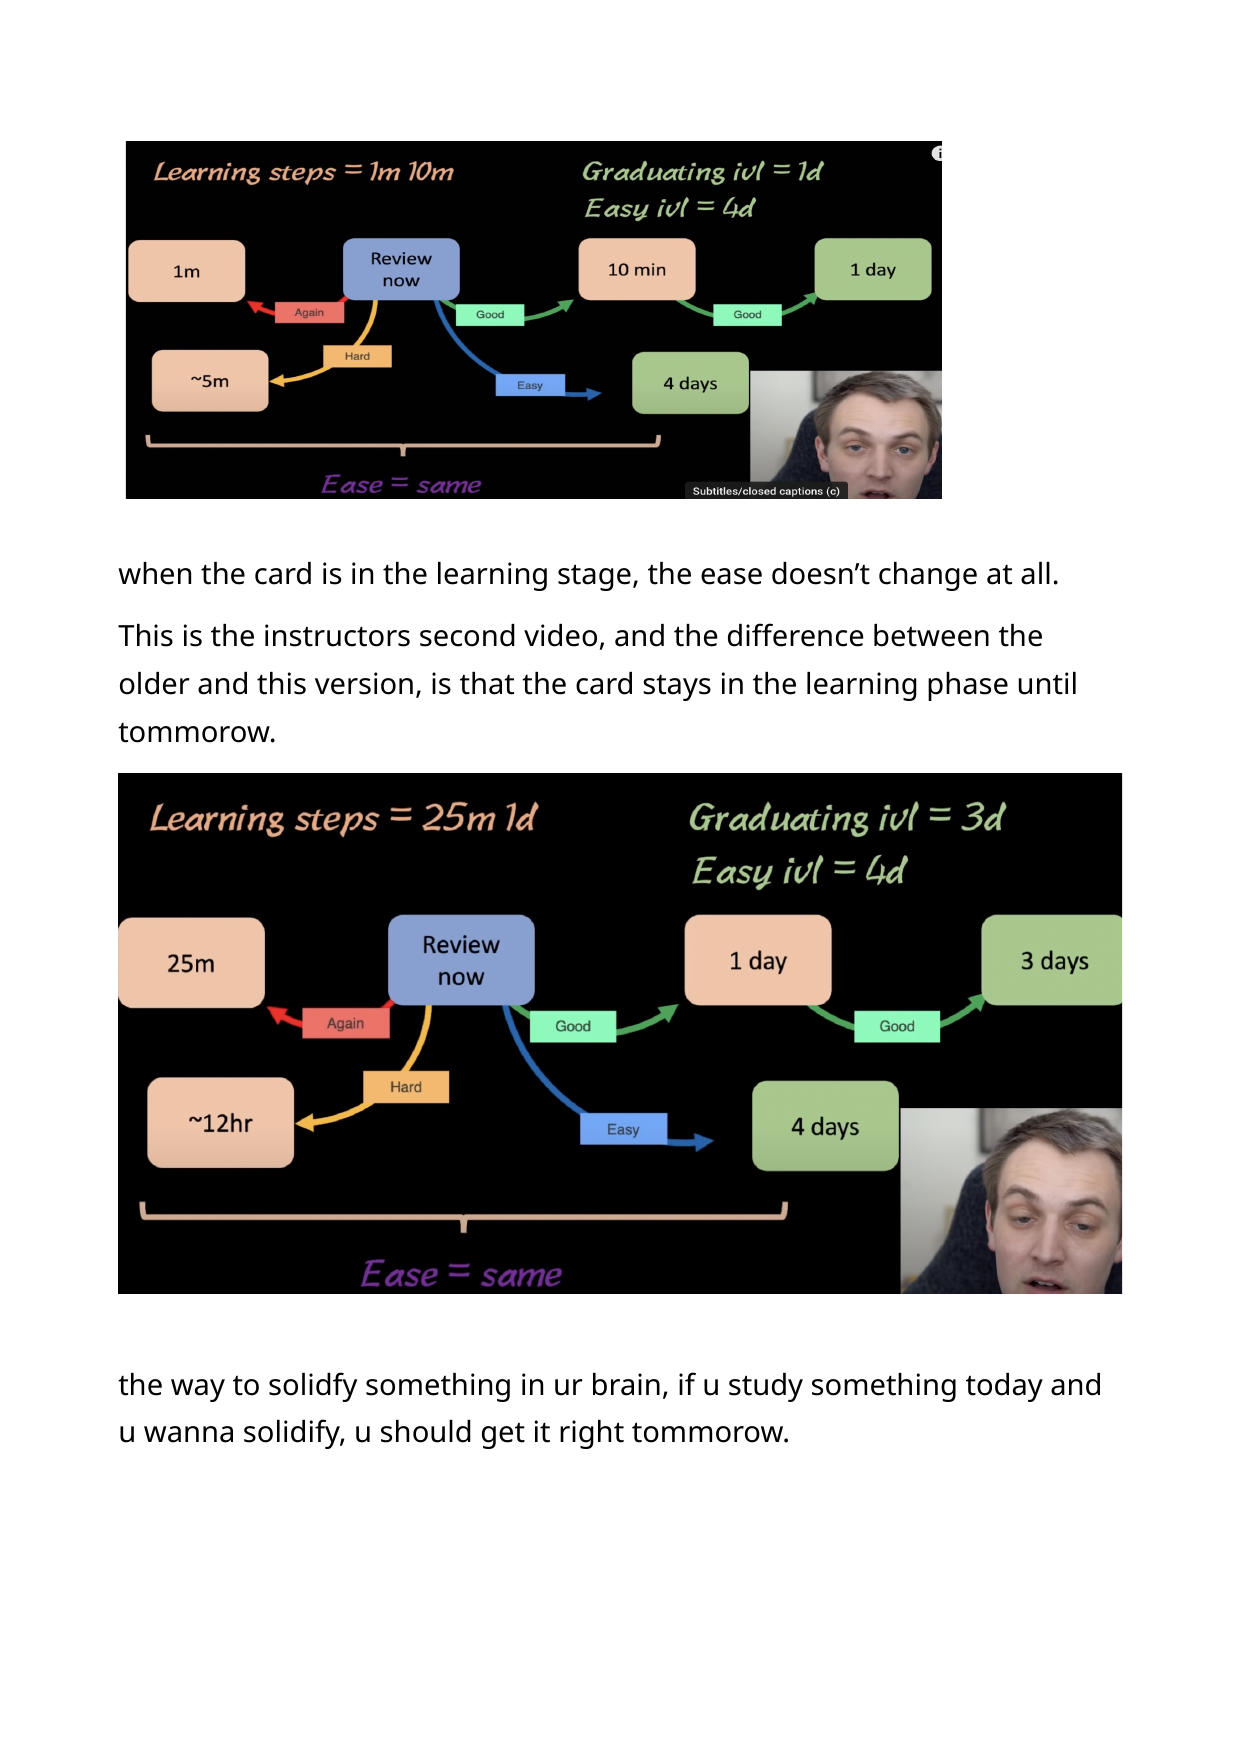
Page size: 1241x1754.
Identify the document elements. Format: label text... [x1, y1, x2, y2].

picture [118, 773, 1123, 1294]
picture [125, 141, 942, 499]
text the way to solidfy something in ur brain, if u study something today and u wanna solidify, u should get it right tommorow. [118, 1364, 1122, 1451]
text This is the instructors second video, and the difference between the older and this version, is that the card stays in the learning phase until tommorow. [118, 616, 1122, 751]
text when the card is in the learning stage, the ease doesn’t change at all. [118, 553, 1122, 593]
